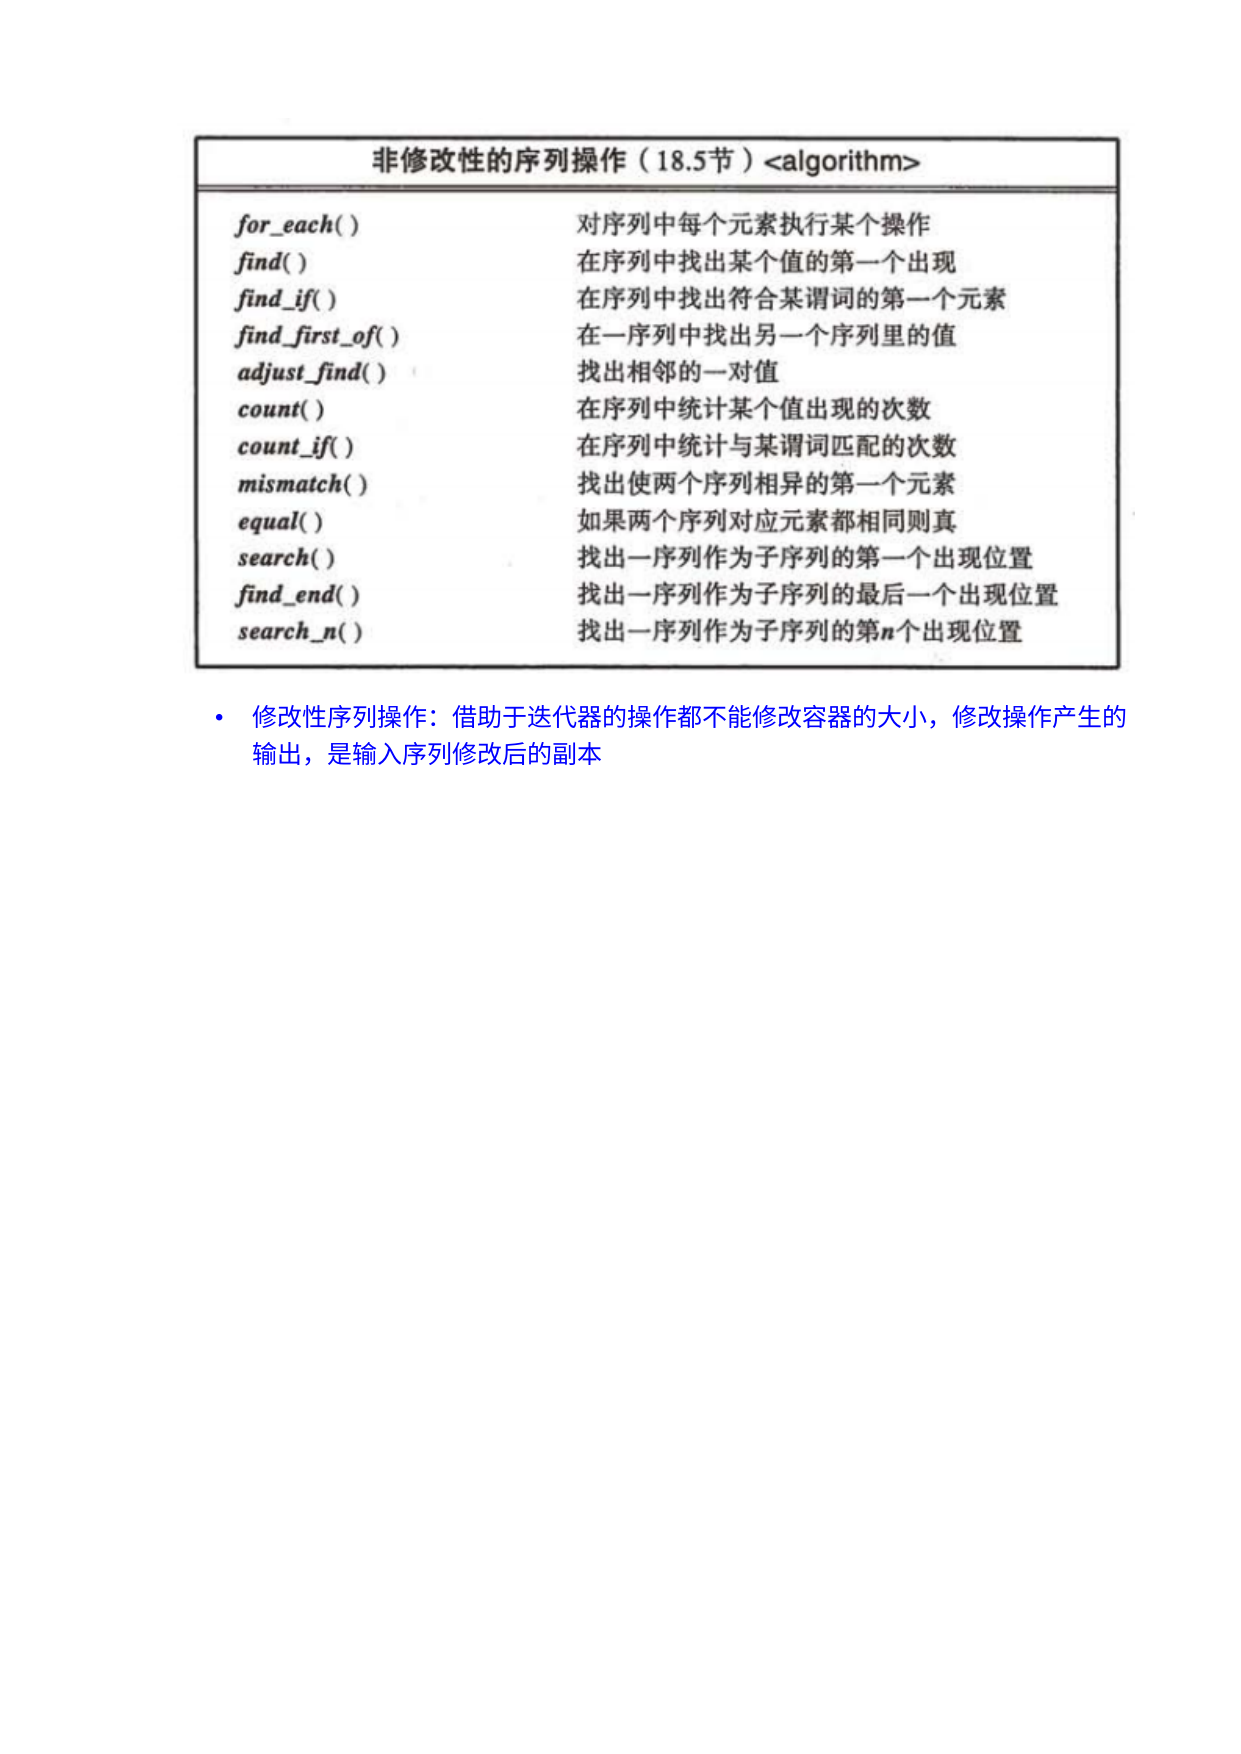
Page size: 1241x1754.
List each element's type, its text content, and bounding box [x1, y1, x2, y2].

picture [177, 118, 1135, 686]
list 修改性序列操作：借助于迭代器的操作都不能修改容器的大小，修改操作产生的输出，是输入序列修改后的副本 [602, 698, 1152, 770]
list 修改性序列操作：借助于迭代器的操作都不能修改容器的大小，修改操作产生的输出，是输入序列修改后的副本 [215, 698, 252, 770]
